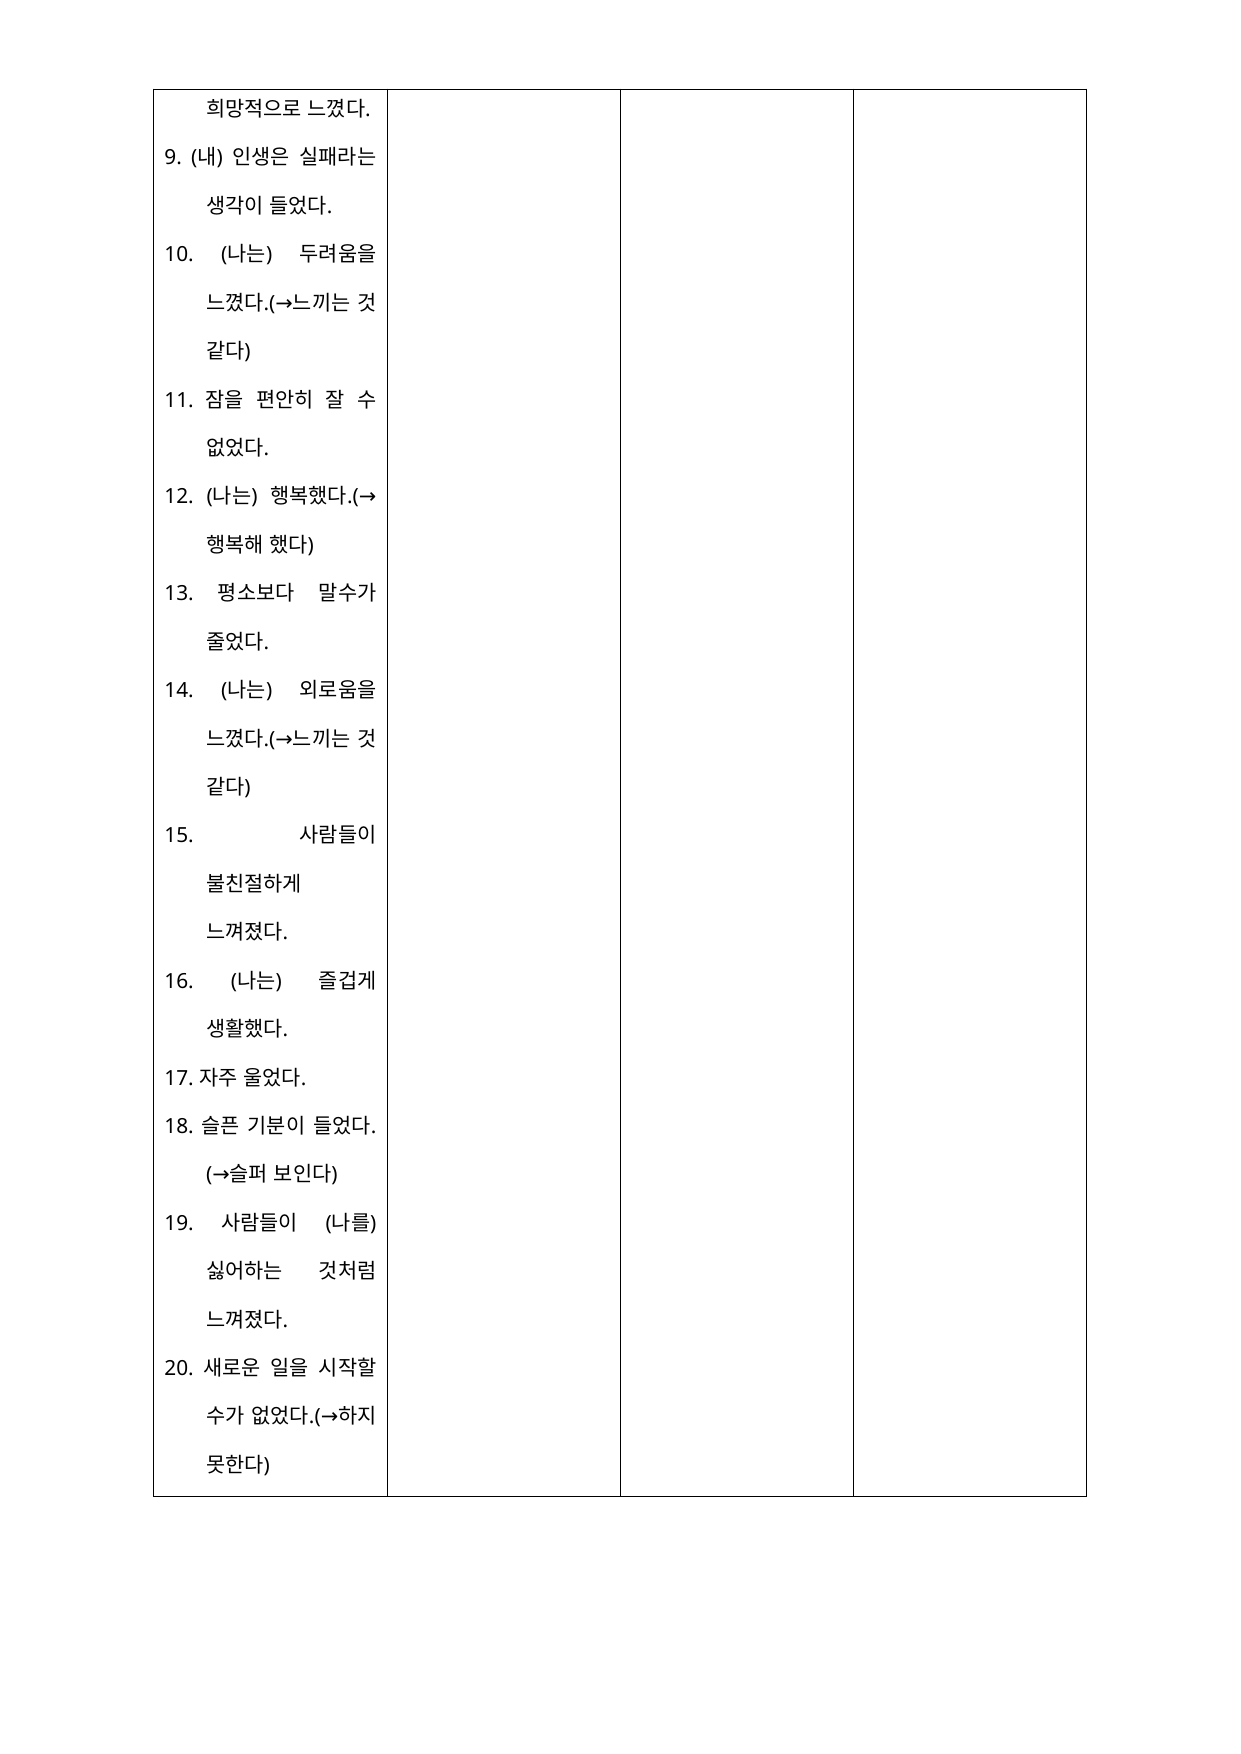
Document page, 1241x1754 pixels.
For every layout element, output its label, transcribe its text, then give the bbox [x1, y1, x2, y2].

table_cell [854, 90, 1086, 1496]
table_cell 희망적으로 느꼈다. 9. (내) 인생은 실패라는 생각이 들었다. 10. (나는) 두려움을 느꼈다.(→느끼는 것 같다) 11. 잠을 편안히 잘 수 없었다. 12. (나는) 행복했다.(→행복해 했다) 13. 평소보다 말수가 줄었다. 14. (나는) 외로움을 느꼈다.(→느끼는 것 같다) 15. 사람들이 불친절하게 느껴졌다. 16. (나는) 즐겁게 생활했다. 17. 자주 울었다. 18. 슬픈 기분이 들었다.(→슬퍼 보인다) 19. 사람들이 (나를) 싫어하는 것처럼 느껴졌다. 20. 새로운 일을 시작할 수가 없었다.(→하지 못한다) [154, 90, 387, 1496]
table_cell [388, 90, 620, 1496]
table_cell [621, 90, 853, 1496]
